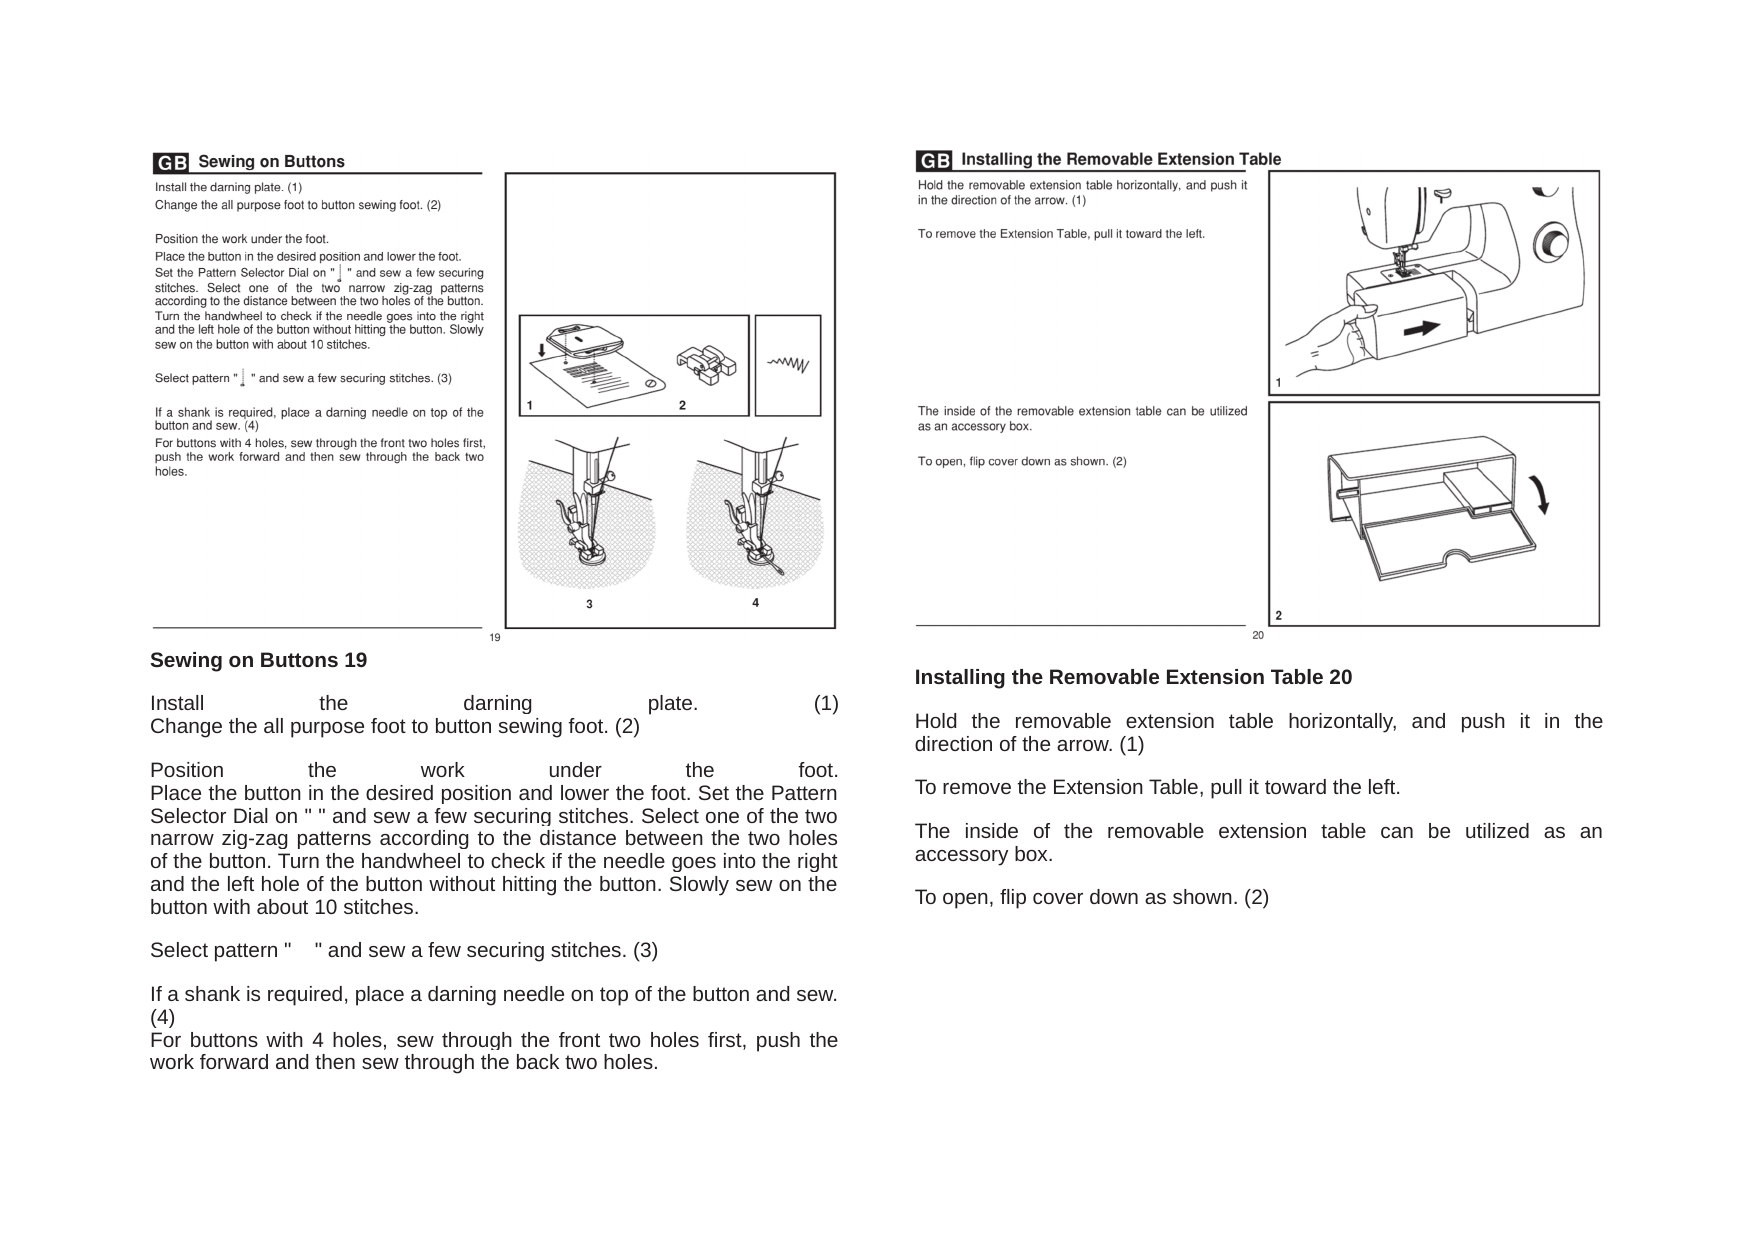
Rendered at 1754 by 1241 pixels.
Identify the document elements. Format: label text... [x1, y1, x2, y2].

text Sewing on Buttons 19 [150, 648, 839, 672]
picture [914, 150, 1604, 646]
text Hold the removable extension table horizontally, and push it in the direction of the arrow. (1) [914, 710, 1604, 756]
text The inside of the removable extension table can be utilized as an accessory box. [914, 820, 1604, 866]
text Install the darning plate. (1) Change the all purpose foot to button sewing foot. (2) [150, 693, 839, 738]
text To open, flip cover down as shown. (2)GB [914, 886, 1604, 909]
text Select pattern " " and sew a few securing stitches. (3) [150, 939, 839, 962]
text To remove the Extension Table, pull it toward the left. [914, 777, 1604, 799]
text If a shank is required, place a darning needle on top of the button and sew. (4) For buttons with 4 holes, sew through the front two holes first, push the work forward and then sew through the back two holes.GB [150, 983, 839, 1074]
text Position the work under the foot. Place the button in the desired position and lower the foot. Set the Pattern Selector Dial on " " and sew a few securing stitches. Select one of the two narrow zig-zag patterns according to the distance between the two holes of the button. Turn the handwheel to check if the needle goes into the right and the left hole of the button without hitting the button. Slowly sew on the button with about 10 stitches. [150, 759, 839, 919]
text Installing the Removable Extension Table 20 [914, 667, 1604, 689]
picture [150, 150, 839, 648]
